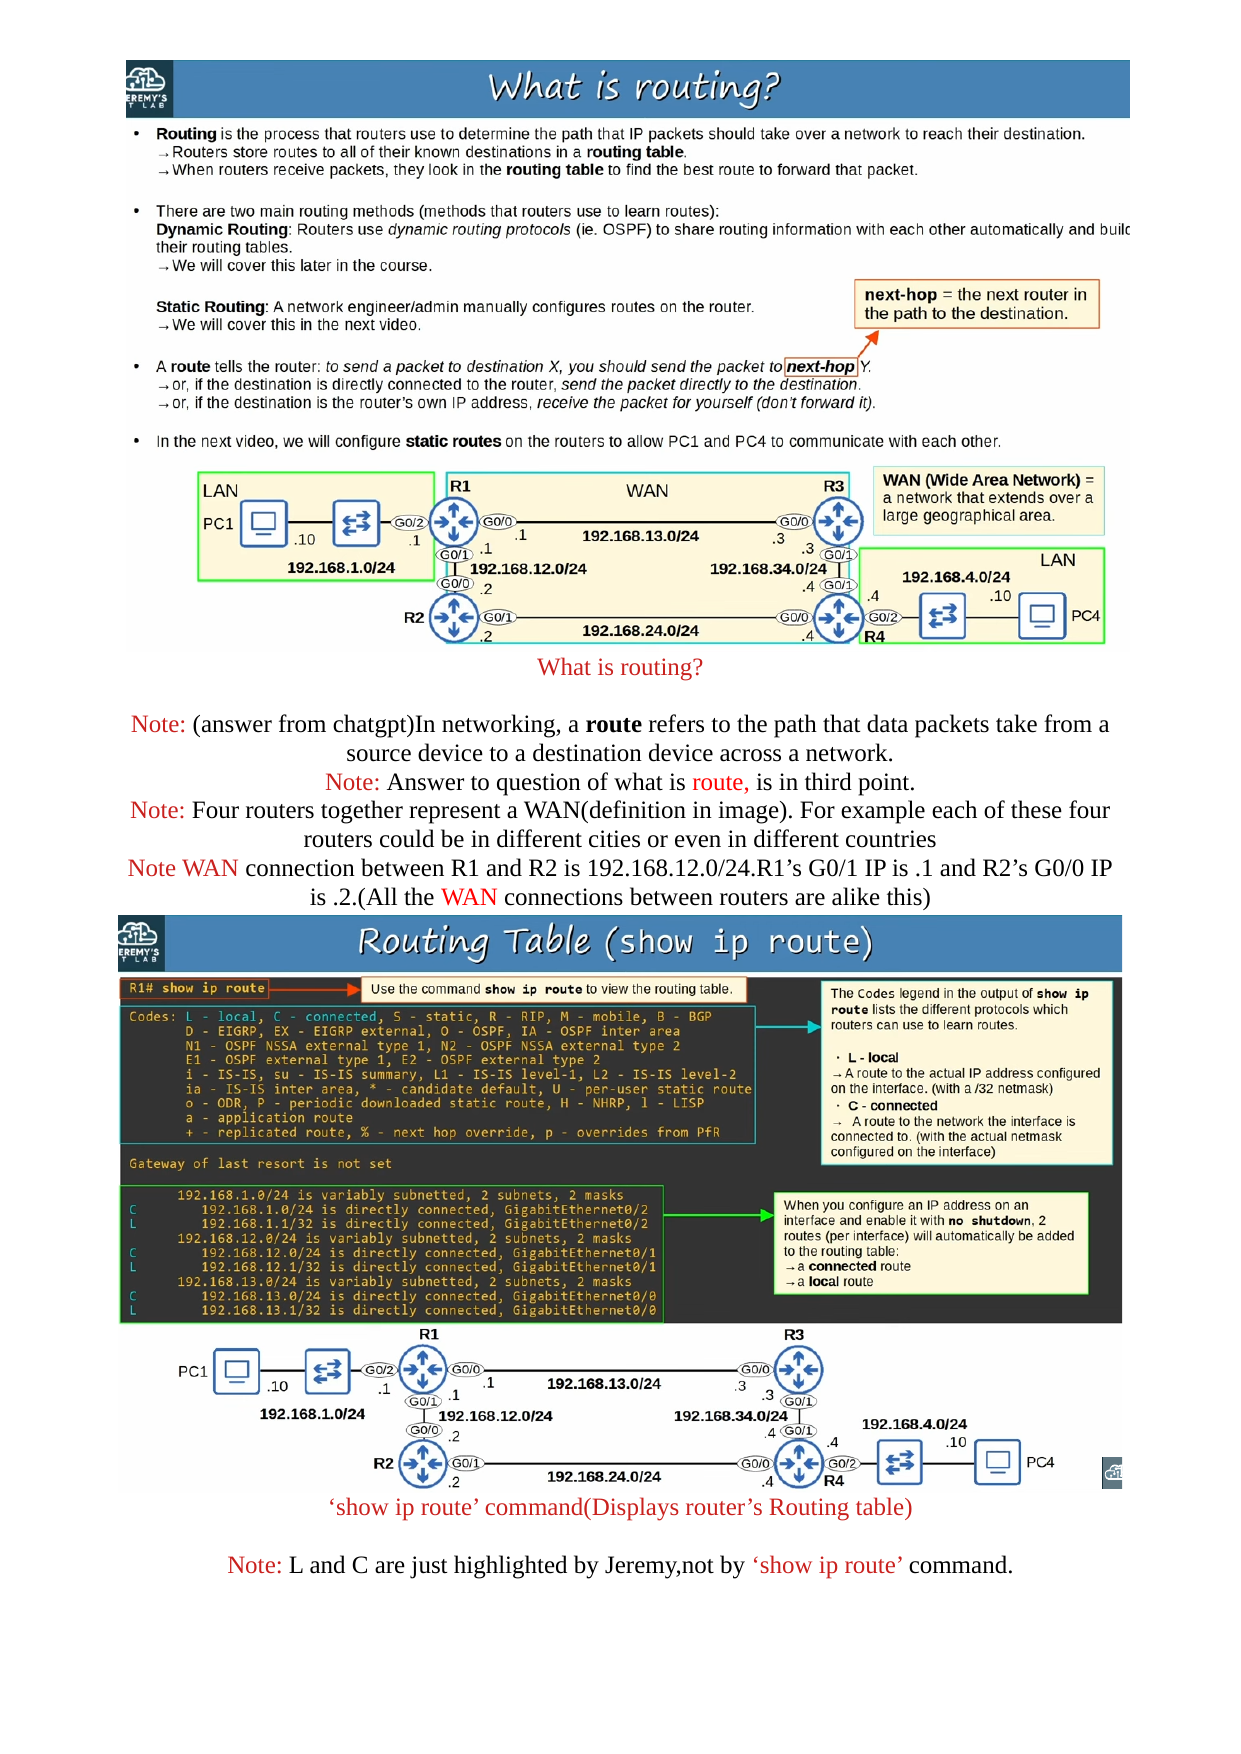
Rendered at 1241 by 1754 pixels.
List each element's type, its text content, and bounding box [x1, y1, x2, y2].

picture [118, 913, 1123, 1493]
text Note WAN connection between R1 and R2 is 192.168.12.0/24.R1’s G0/1 IP is .1 and R2’s G0/0 IP is .2.(All the WAN connections between routers are alike this) [118, 853, 1122, 910]
text ‘show ip route’ command(Displays router’s Routing table) [118, 1493, 1122, 1521]
text Note: L and C are just highlighted by Jeremy,not by ‘show ip route’ command. [118, 1550, 1122, 1578]
text Note: (answer from chatgpt)In networking, a route refers to the path that data packets take from a source device to a destination device across a network. [118, 709, 1122, 767]
text Note: Four routers together represent a WAN(definition in image). For example each of these four routers could be in different cities or even in different countries [118, 795, 1122, 853]
picture [126, 59, 1130, 652]
text Note: Answer to question of what is route, is in third point. [118, 767, 1122, 795]
text What is routing? [118, 118, 1122, 680]
